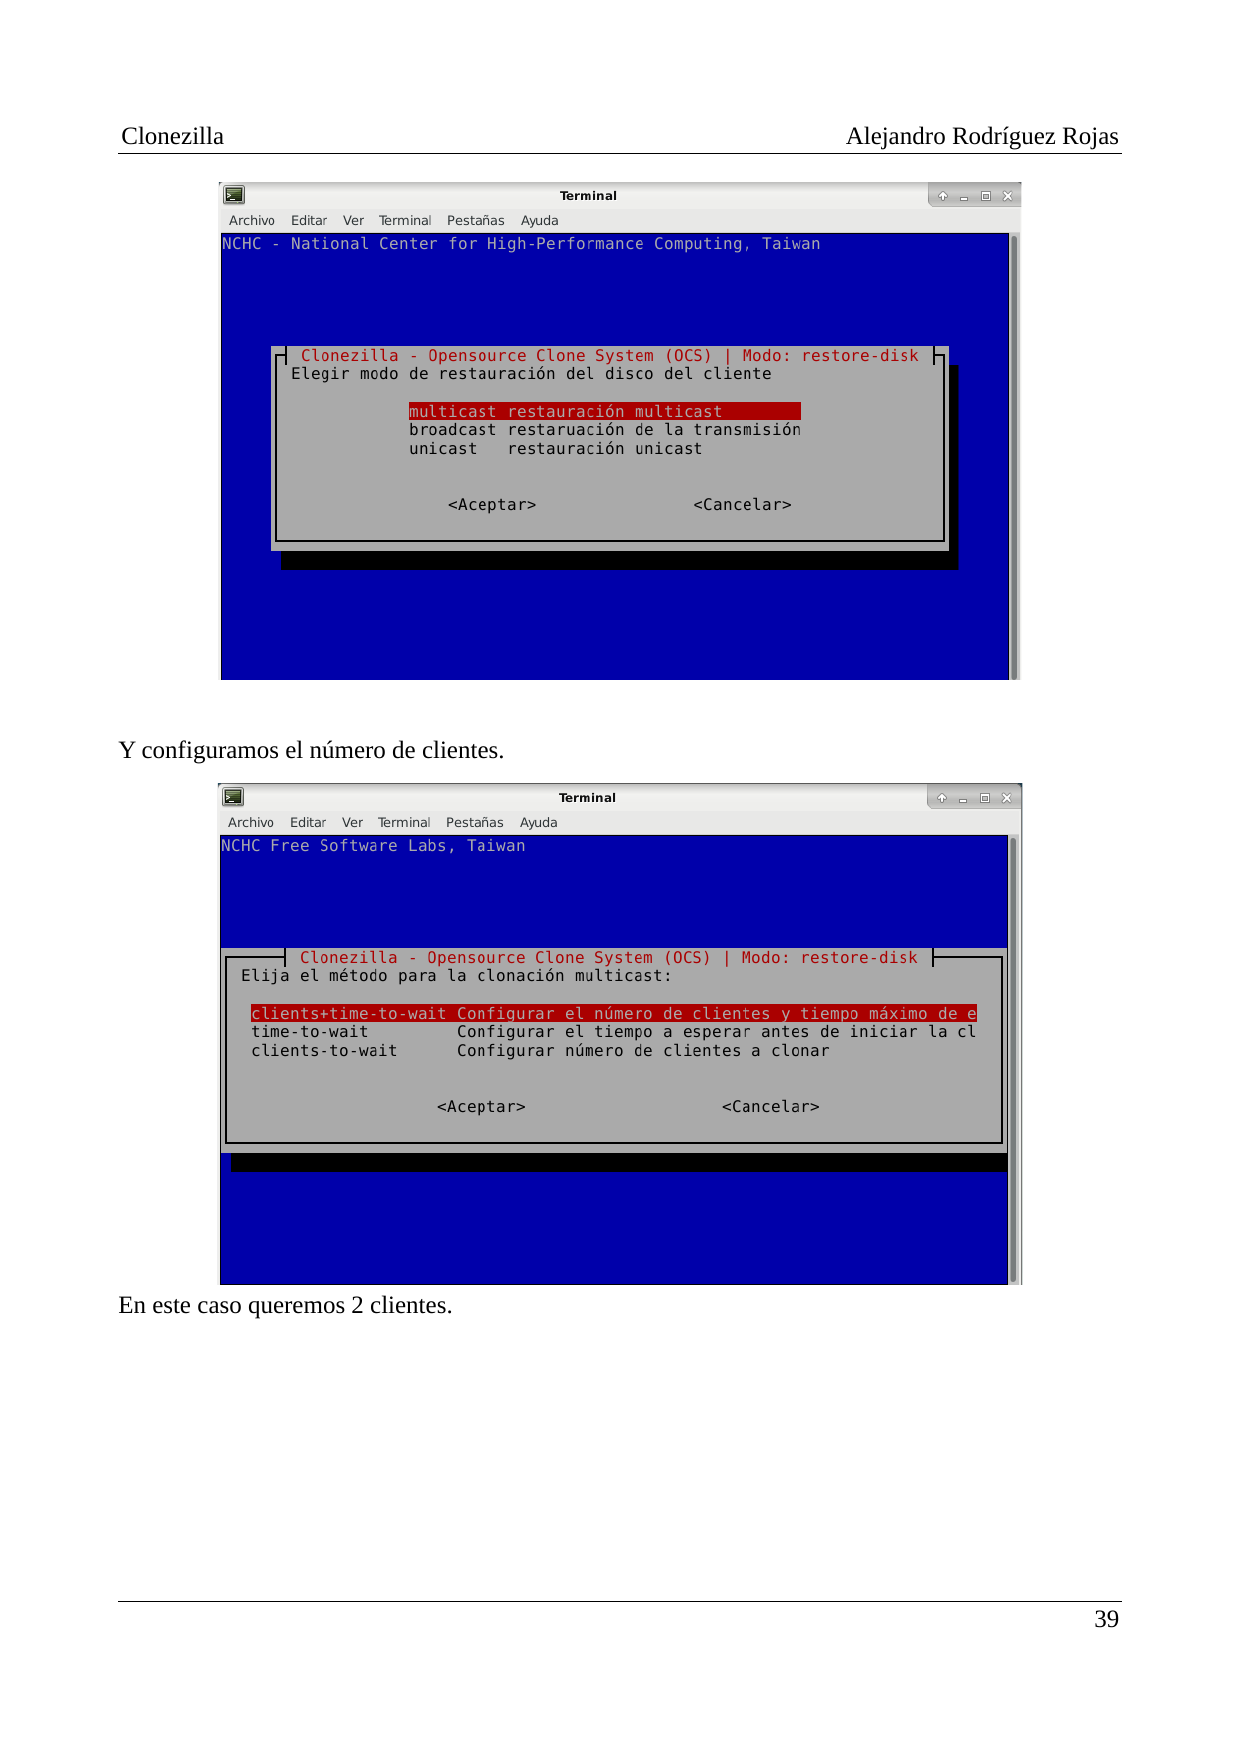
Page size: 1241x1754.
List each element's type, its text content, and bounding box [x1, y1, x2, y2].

picture [217, 783, 1023, 1285]
text En este caso queremos 2 clientes. [118, 1269, 1122, 1319]
picture [218, 182, 1022, 680]
text Y configuramos el número de clientes. [118, 735, 1122, 763]
